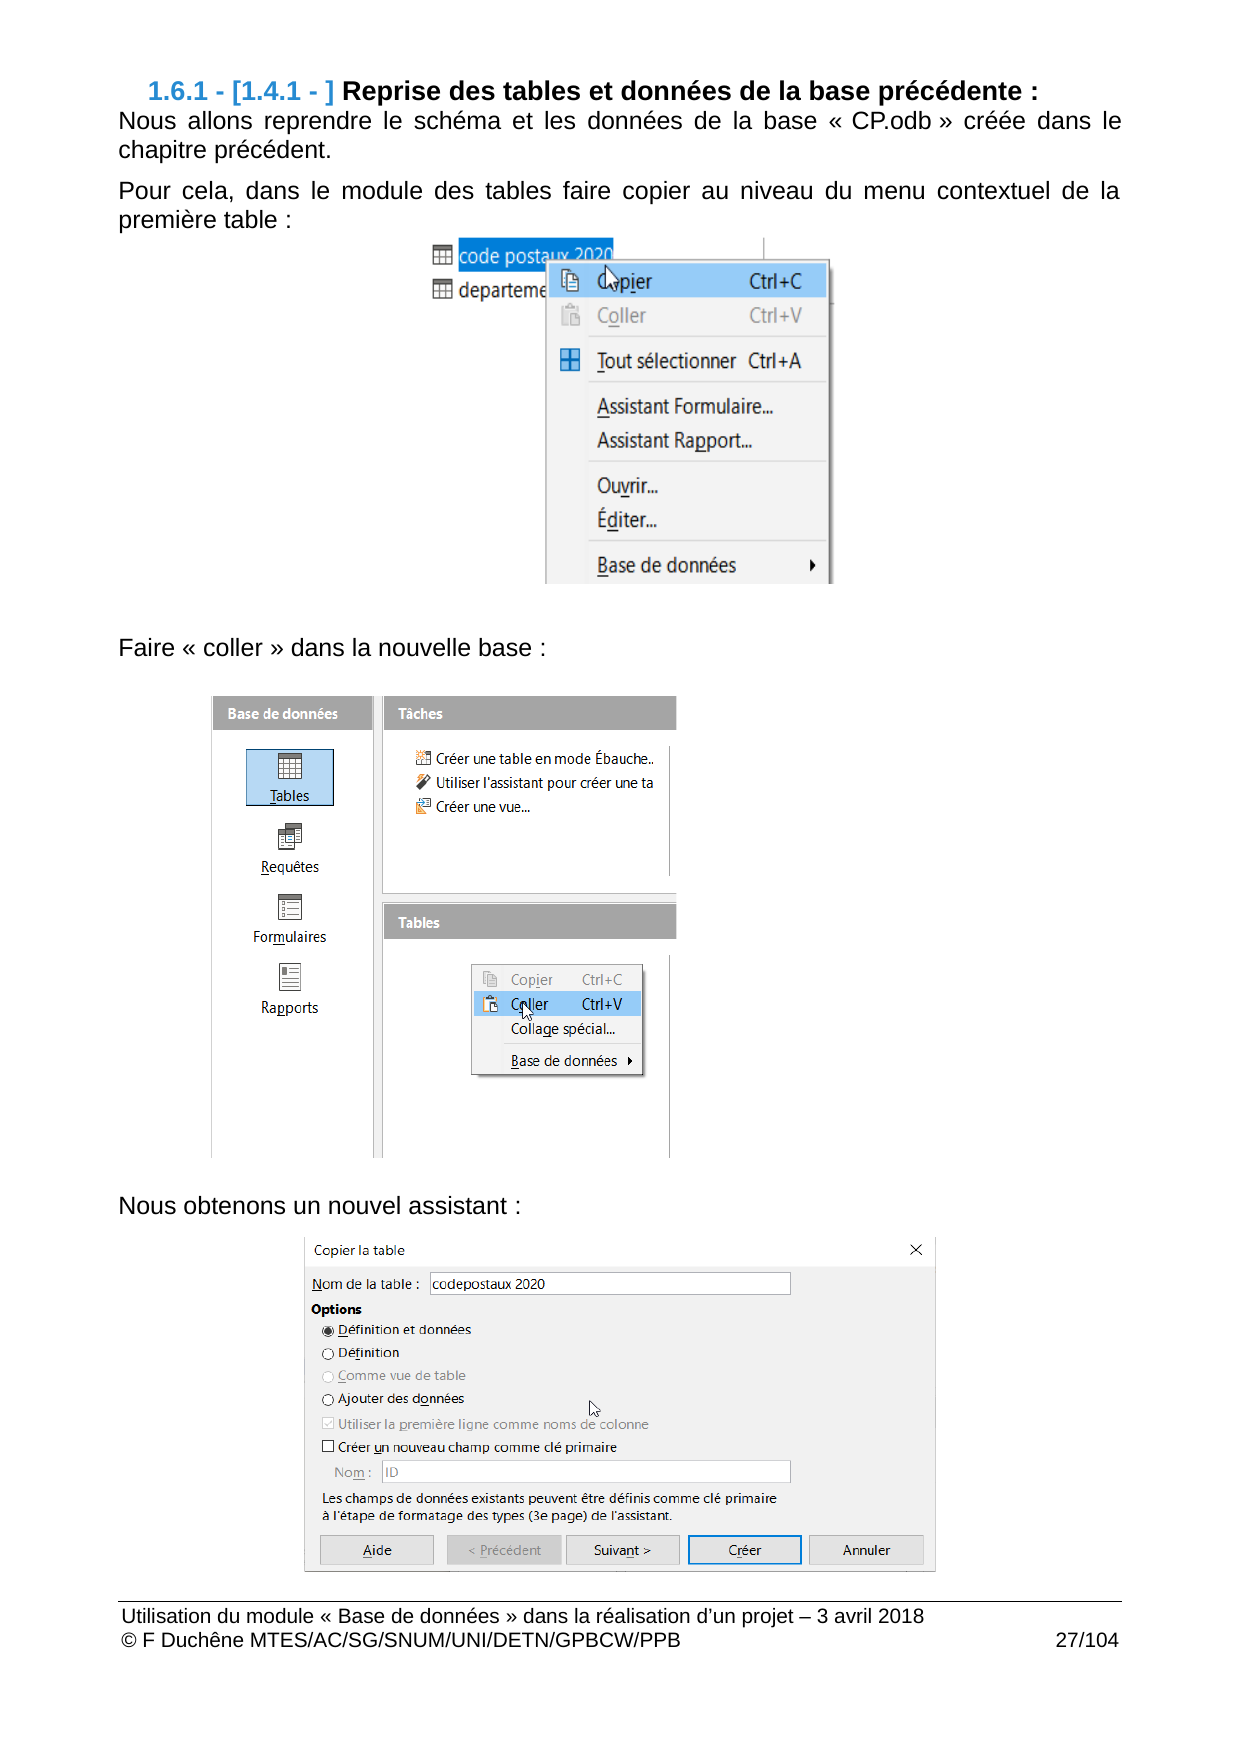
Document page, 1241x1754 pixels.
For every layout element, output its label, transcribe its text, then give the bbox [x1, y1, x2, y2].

text Nous obtenons un nouvel assistant : [118, 1191, 1122, 1220]
text Pour cela, dans le module des tables faire copier au niveau du menu contextuel de la première table : [118, 176, 1122, 234]
picture [304, 1237, 936, 1572]
subtitle Reprise des tables et données de la base précédente : [148, 75, 1122, 106]
text Nous allons reprendre le schéma et les données de la base « CP.odb » créée dans le chapitre précédent. [118, 106, 1122, 164]
picture [211, 696, 677, 1158]
picture [413, 228, 835, 584]
text Faire « coller » dans la nouvelle base : [118, 632, 1122, 661]
